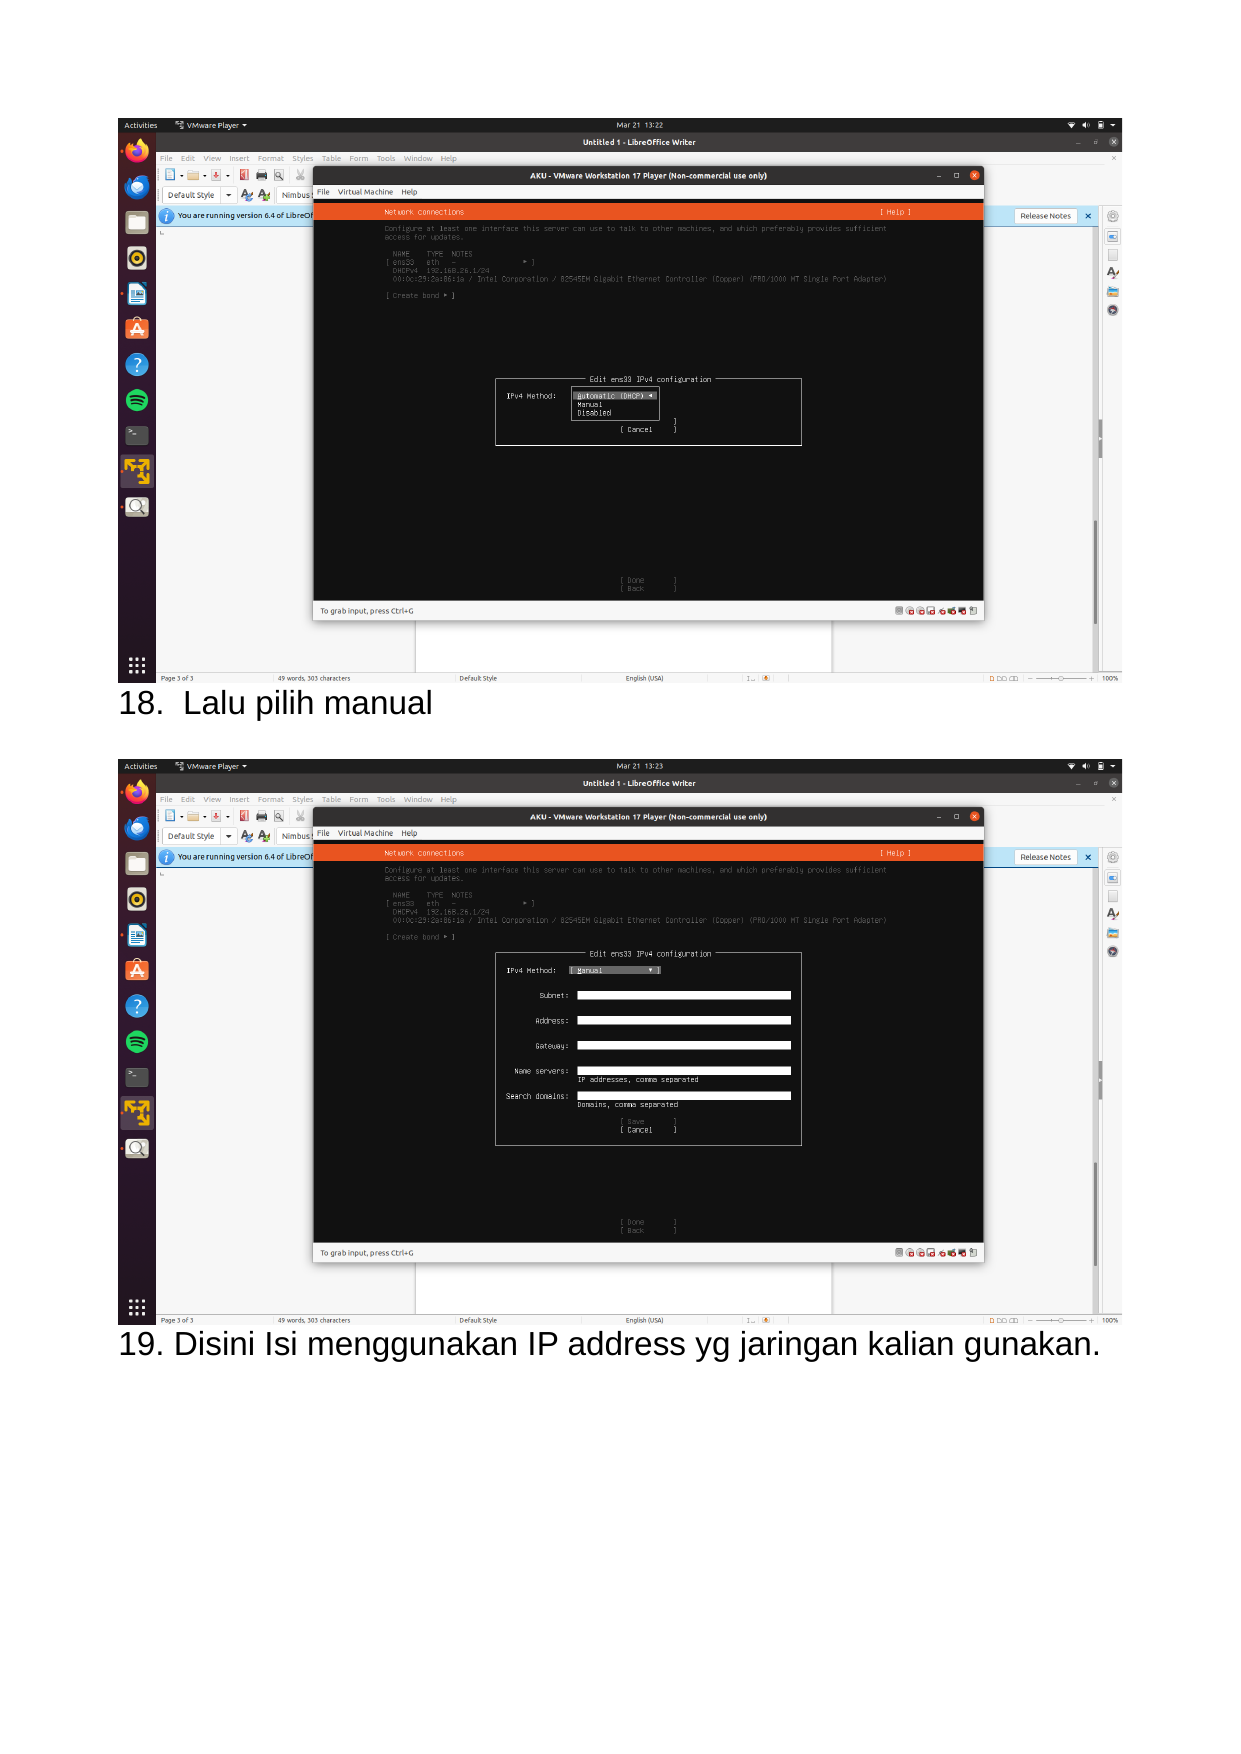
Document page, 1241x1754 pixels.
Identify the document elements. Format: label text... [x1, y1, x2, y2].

text 19. Disini Isi menggunakan IP address yg jaringan kalian gunakan. [118, 1325, 1122, 1363]
picture [118, 759, 1123, 1325]
picture [118, 118, 1123, 683]
text 18. Lalu pilih manual [118, 683, 1122, 721]
